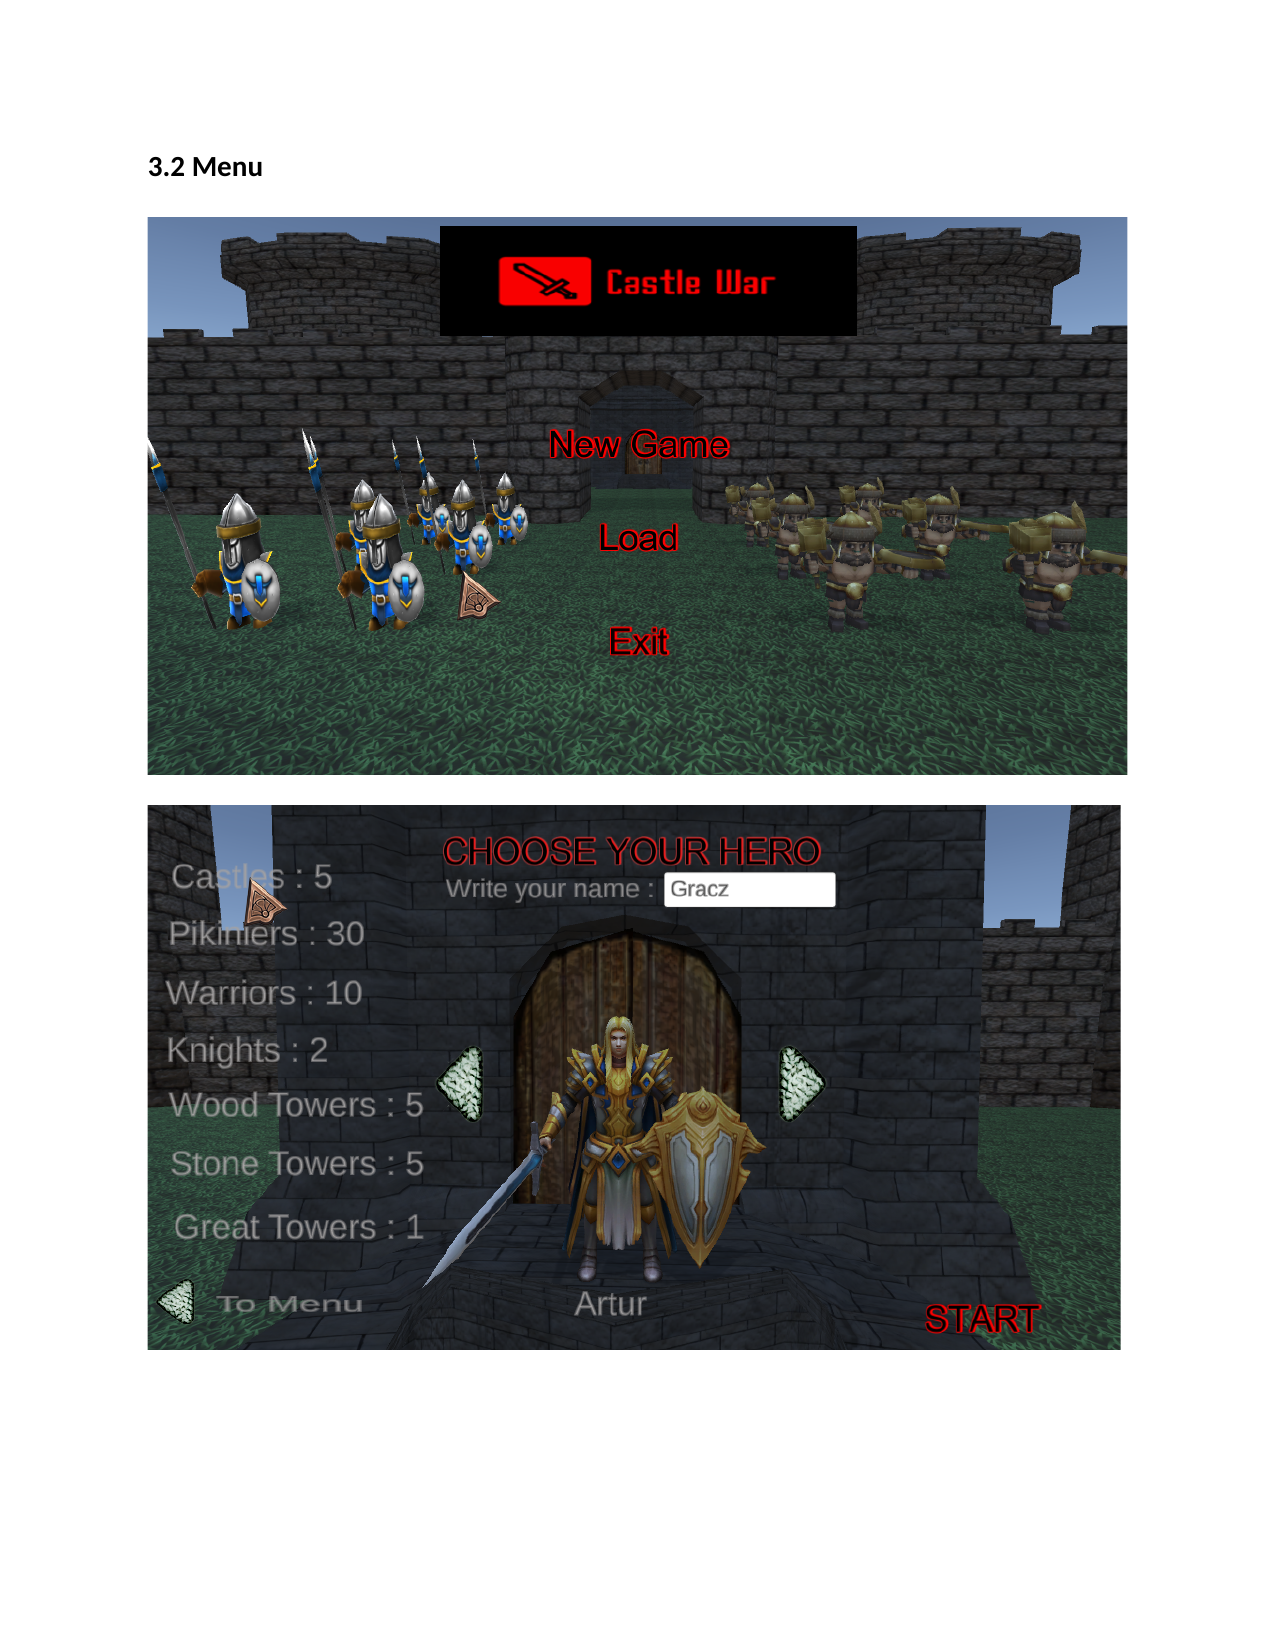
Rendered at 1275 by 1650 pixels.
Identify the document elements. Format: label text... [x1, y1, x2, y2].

text 3.2 Menu [148, 148, 1127, 183]
